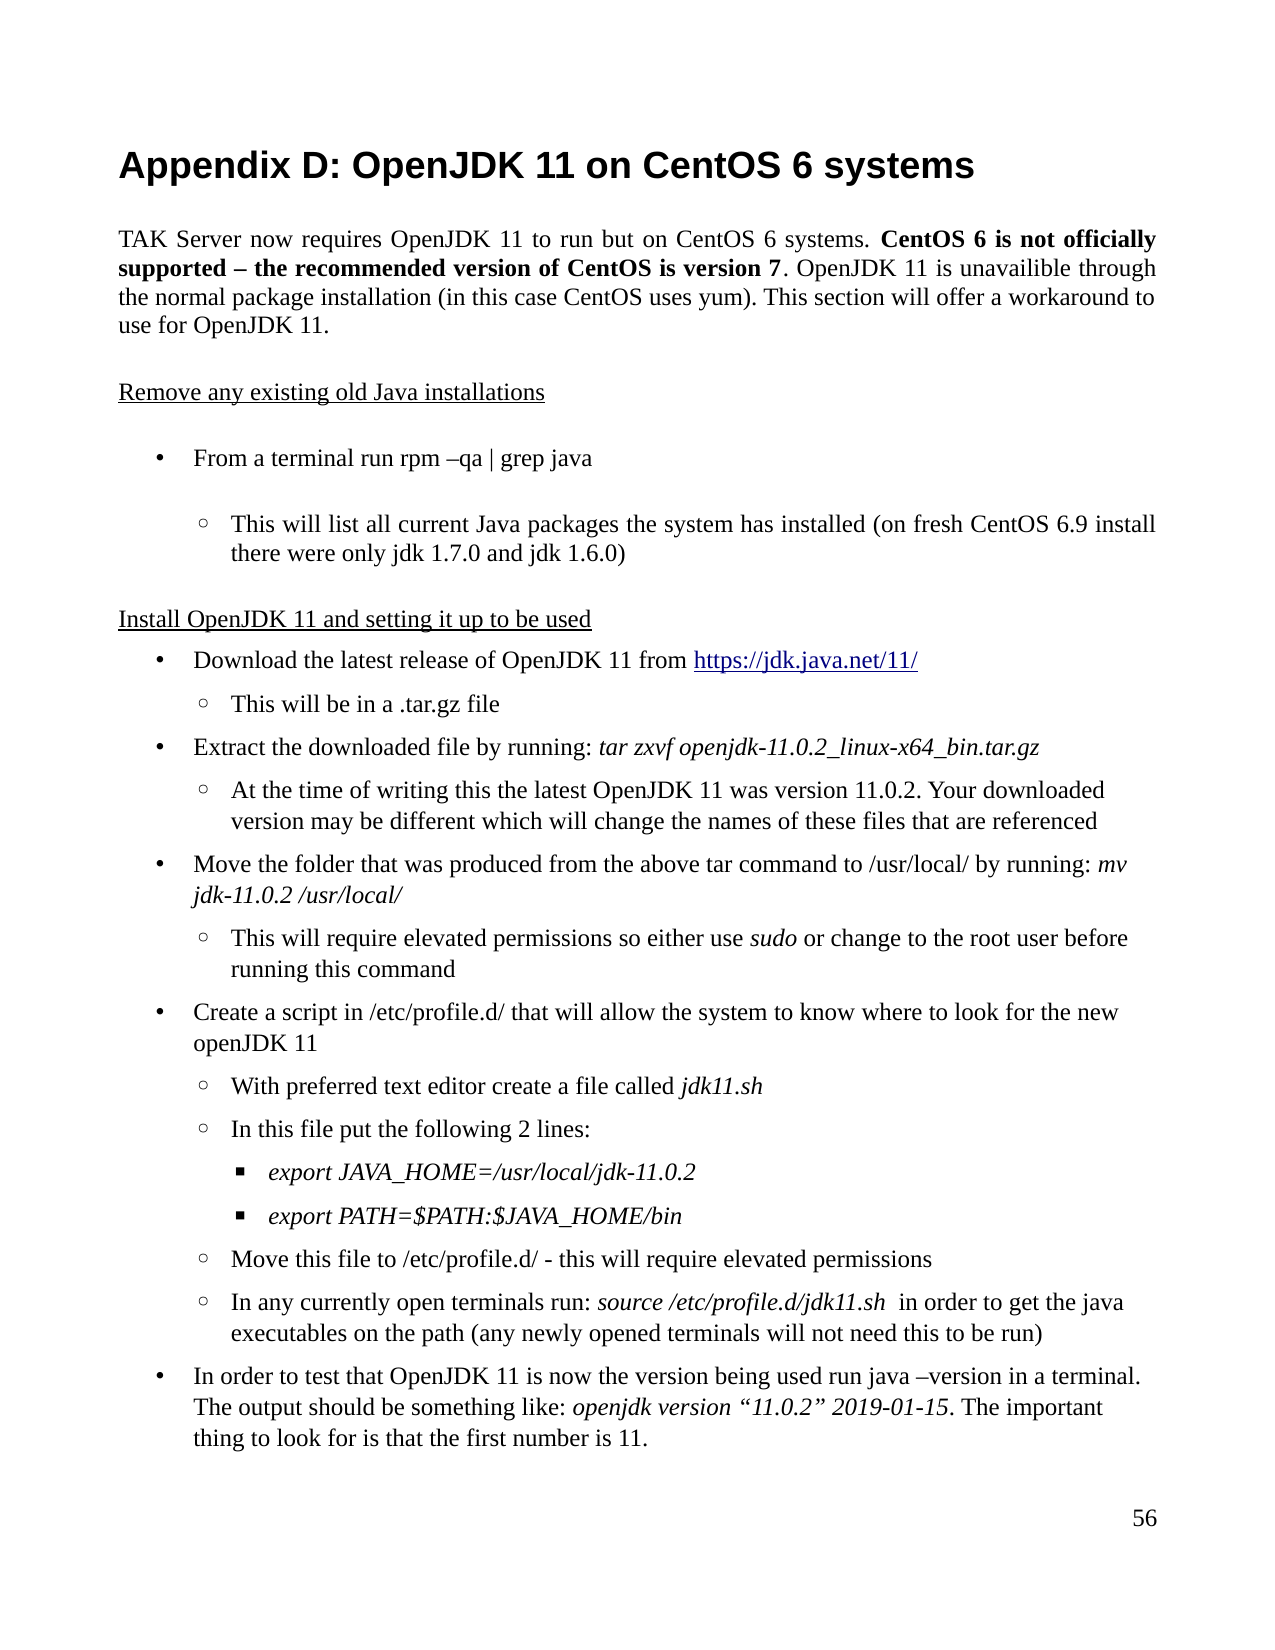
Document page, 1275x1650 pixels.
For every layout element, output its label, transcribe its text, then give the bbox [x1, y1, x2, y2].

list This will be in a .tar.gz file [193, 689, 1157, 717]
list Create a script in /etc/profile.d/ that will allow the system to know where to look for the new openJDK 11 [156, 997, 1157, 1057]
list This will require elevated permissions so either use sudo or change to the root user before running this command [193, 923, 1157, 983]
list At the time of writing this the latest OpenJDK 11 was version 11.0.2. Your downloaded version may be different which will change the names of these files that are referenced [193, 775, 1157, 835]
text Remove any existing old Java installations [118, 377, 1157, 406]
text TAK Server now requires OpenJDK 11 to run but on CentOS 6 systems. CentOS 6 is not officially supported – the recommended version of CentOS is version 7. OpenJDK 11 is unavailible through the normal package installation (in this case CentOS uses yum). This section will offer a workaround to use for OpenJDK 11. [118, 224, 1157, 339]
list In order to test that OpenJDK 11 is now the version being used run java –version in a terminal. The output should be something like: openjdk version “11.0.2” 2019-01-15. The important thing to look for is that the first number is 11. [156, 1361, 1157, 1451]
list In any currently open terminals run: source /etc/profile.d/jdk11.sh in order to get the java executables on the path (any newly opened terminals will not need this to be run) [193, 1287, 1157, 1347]
list Download the latest release of OpenJDK 11 from https://jdk.java.net/11/ [156, 646, 1157, 674]
list Move this file to /etc/profile.d/ - this will require elevated permissions [193, 1244, 1157, 1273]
list In this file put the following 2 lines: [193, 1114, 1157, 1143]
list This will list all current Java packages the system has installed (on fresh CentOS 6.9 install there were only jdk 1.7.0 and jdk 1.6.0) [193, 509, 1157, 567]
list Move the folder that was produced from the above tar command to /usr/local/ by running: mv jdk-11.0.2 /usr/local/ [156, 849, 1157, 909]
text Install OpenJDK 11 and setting it up to be used [118, 604, 1157, 633]
list From a terminal run rpm –qa | grep java [156, 443, 1157, 472]
subtitle Appendix D: OpenJDK 11 on CentOS 6 systems [118, 143, 1157, 187]
list export JAVA_HOME=/usr/local/jdk-11.0.2 [231, 1157, 1157, 1186]
list export PATH=$PATH:$JAVA_HOME/bin [231, 1201, 1157, 1229]
list Extract the downloaded file by running: tar zxvf openjdk-11.0.2_linux-x64_bin.tar.gz [156, 732, 1157, 761]
list With preferred text editor create a file called jdk11.sh [193, 1071, 1157, 1100]
